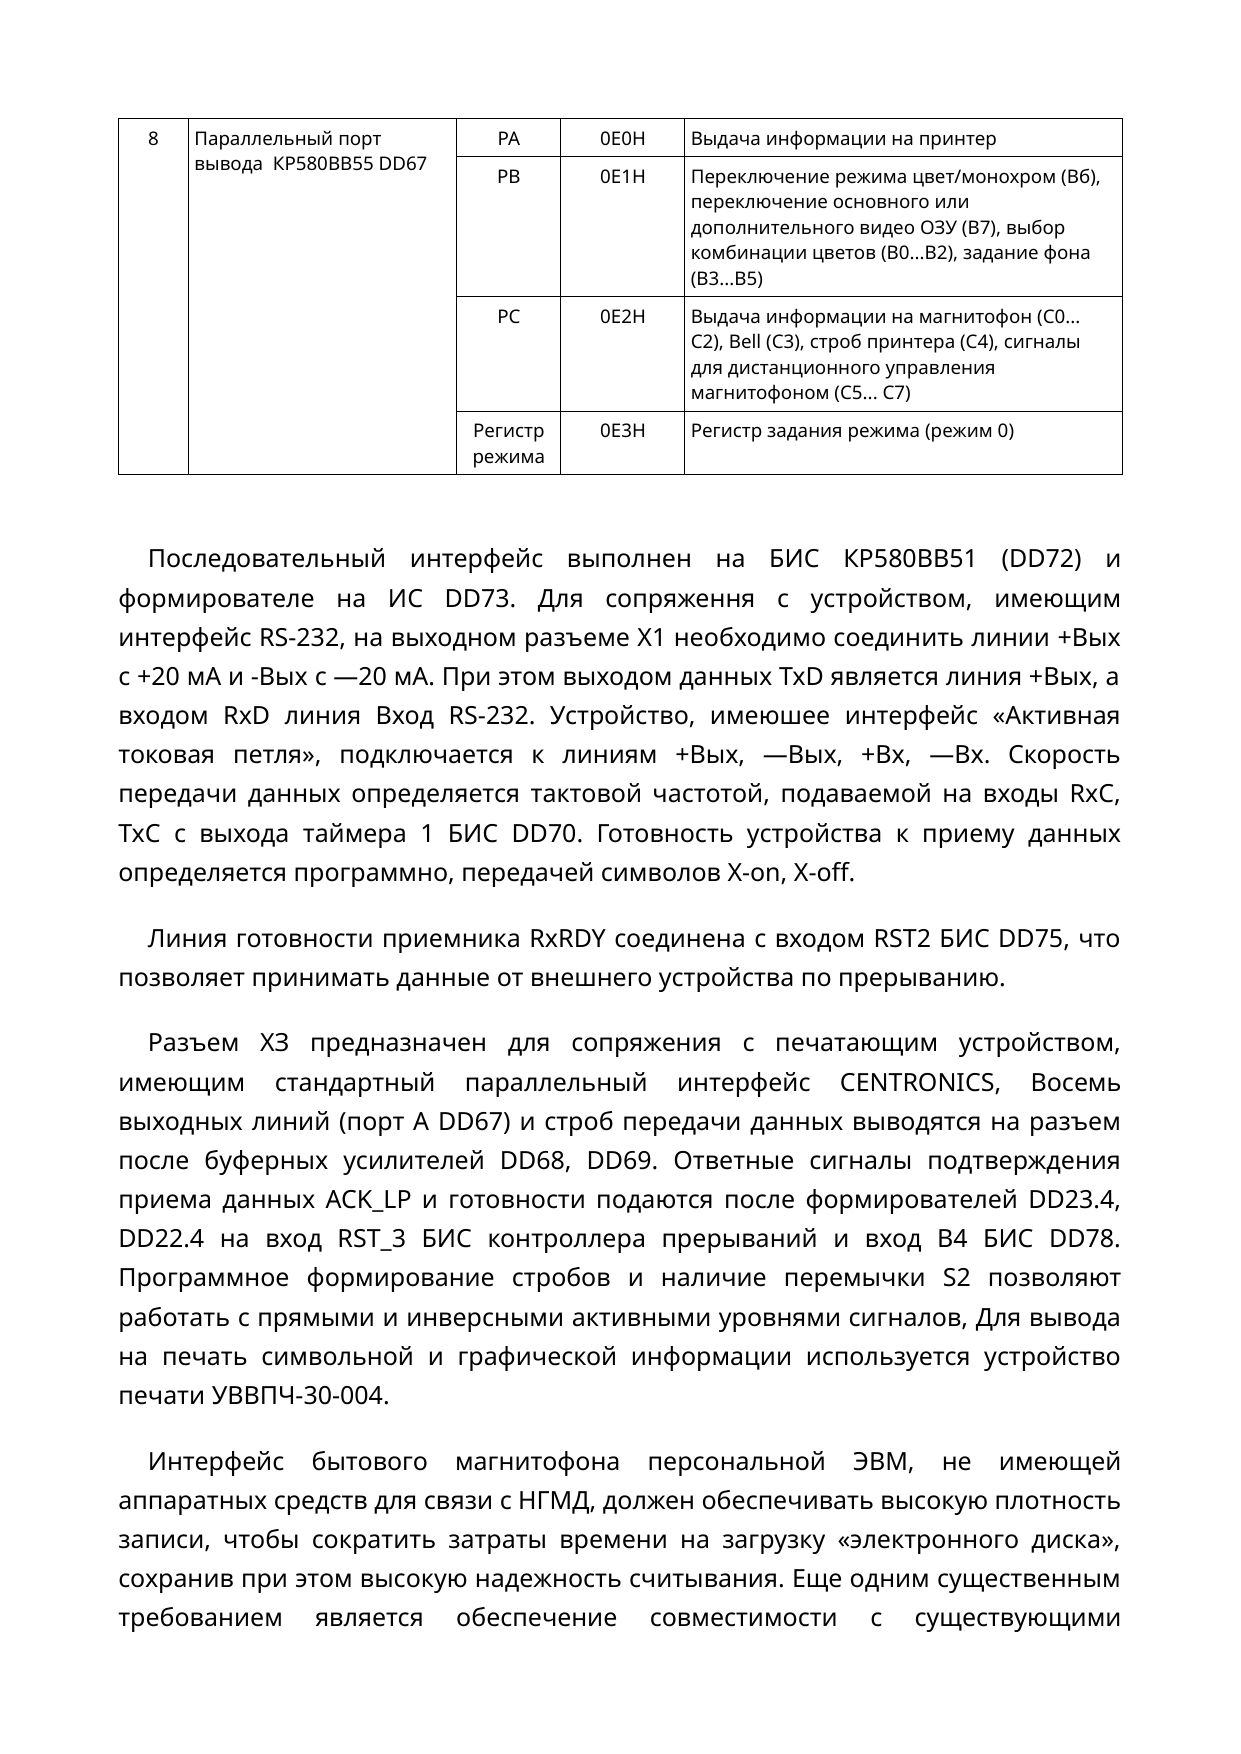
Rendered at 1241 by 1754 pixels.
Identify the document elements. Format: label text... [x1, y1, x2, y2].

table_cell Выдача информации на магнитофон (C0... C2), Bell (C3), строб принтера (C4), сигналы для дистанционного управления магнитофоном (C5... С7) [685, 297, 1122, 411]
table_cell 0E0H [561, 119, 684, 156]
text Разъем ХЗ предназначен для сопряжения с печатающим устройством, имеющим стандартный параллельный интерфейс CENTRONICS, Восемь выходных линий (порт А DD67) и строб передачи данных выводятся на разъем после буферных усилителей DD68, DD69. Ответные сигналы подтверждения приема данных ACK_LP и готовности подаются после формирователей DD23.4, DD22.4 на вход RST_3 БИС контроллера прерываний и вход В4 БИС DD78. Программное формирование стробов и наличие перемычки S2 позволяют работать с прямыми и инверсными активными уровнями сигналов, Для вывода на печать символьной и графической информации используется устройство печати УВВПЧ-30-004. [118, 1025, 1122, 1412]
table_cell PC [457, 297, 560, 411]
table_cell Переключение режима цвет/монохром (Вб), переключение основного или дополнительного видео ОЗУ (B7), выбор комбинации цветов (B0...B2), задание фона (B3...B5) [685, 157, 1122, 296]
text Линия готовности приемника RxRDY соединена с входом RST2 БИС DD75, что позволяет принимать данные от внешнего устройства по прерыванию. [118, 920, 1122, 993]
table_cell Параллельный порт вывода КР580ВВ55 DD67 [189, 119, 456, 474]
table_cell PA [457, 119, 560, 156]
table_cell Регистр задания режима (режим 0) [685, 412, 1122, 474]
table_cell Регистр режима [457, 412, 560, 474]
text Последовательный интерфейс выполнен на БИС КР580ВВ51 (DD72) и формирователе на ИС DD73. Для сопряження с устройством, имеющим интерфейс RS-232, на выходном разъеме Х1 необходимо соединить линии +Вых с +20 мА и -Вых с —20 мА. При этом выходом данных TxD является линия +Вых, а входом RxD линия Вход RS-232. Устройство, имеюшее интерфейс «Активная токовая петля», подключается к линиям +Вых, —Вых, +Вх, —Вх. Скорость передачи данных определяется тактовой частотой, подаваемой на входы RxC, ТхС с выхода таймера 1 БИС DD70. Готовность устройства к приему данных определяется программно, передачей символов X-on, X-off. [118, 541, 1122, 888]
table_cell 0E2H [561, 297, 684, 411]
table_cell 0E3H [561, 412, 684, 474]
table_cell Выдача информации на принтер [685, 119, 1122, 156]
table_cell 0E1H [561, 157, 684, 296]
table_cell PB [457, 157, 560, 296]
table_cell 8 [119, 119, 188, 474]
text Интерфейс бытового магнитофона персональной ЭВМ, не имеющей аппаратных средств для связи с НГМД, должен обеспечивать высокую плотность записи, чтобы сократить затраты времени на загрузку «электронного диска», сохранив при этом высокую надежность считывания. Еще одним существенным требованием является обеспечение совместимости с существующими [118, 1443, 1122, 1634]
